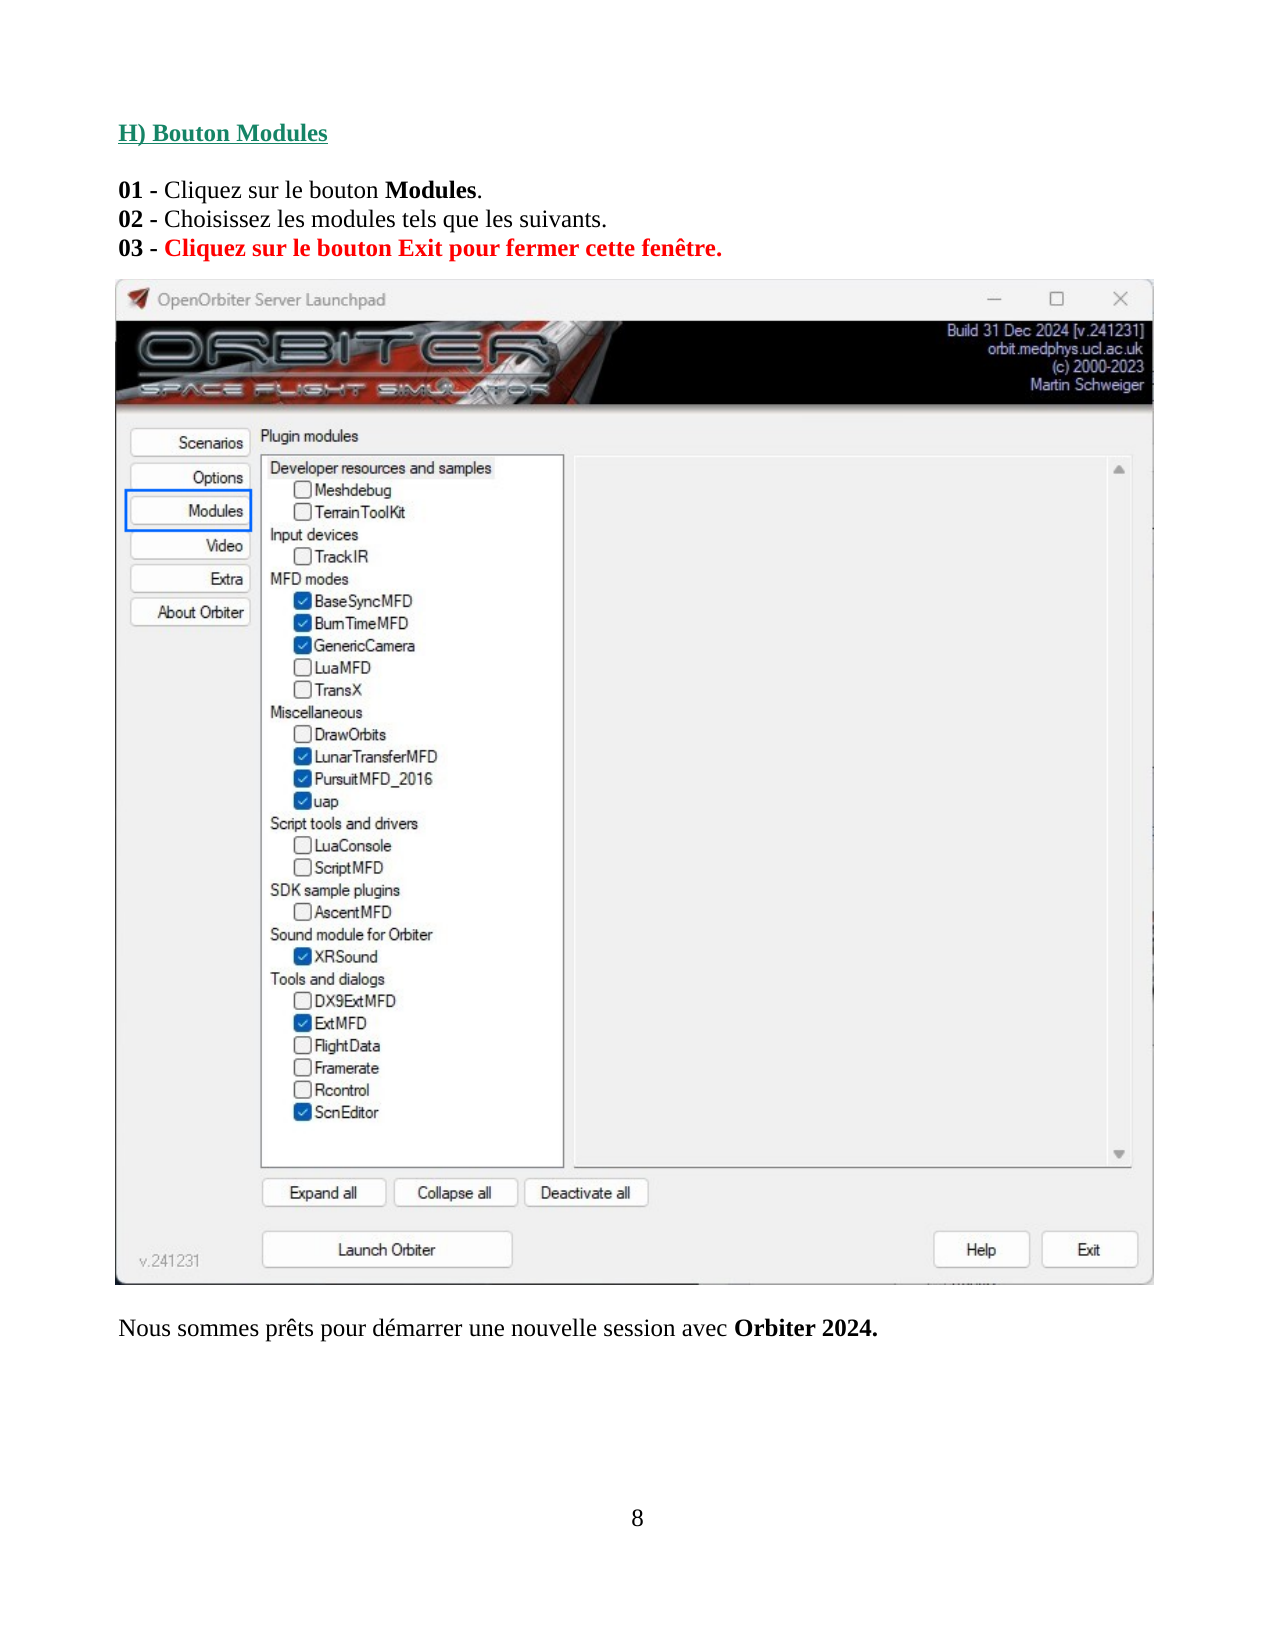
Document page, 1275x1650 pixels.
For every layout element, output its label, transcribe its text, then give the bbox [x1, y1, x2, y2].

text H) Bouton Modules [118, 118, 1157, 147]
text 03 - Cliquez sur le bouton Exit pour fermer cette fenêtre. [118, 233, 1157, 262]
text Nous sommes prêts pour démarrer une nouvelle session avec Orbiter 2024. [118, 1313, 1157, 1342]
text 02 - Choisissez les modules tels que les suivants. [118, 204, 1157, 233]
text 01 - Cliquez sur le bouton Modules. [118, 176, 1157, 204]
picture [115, 279, 1154, 1285]
